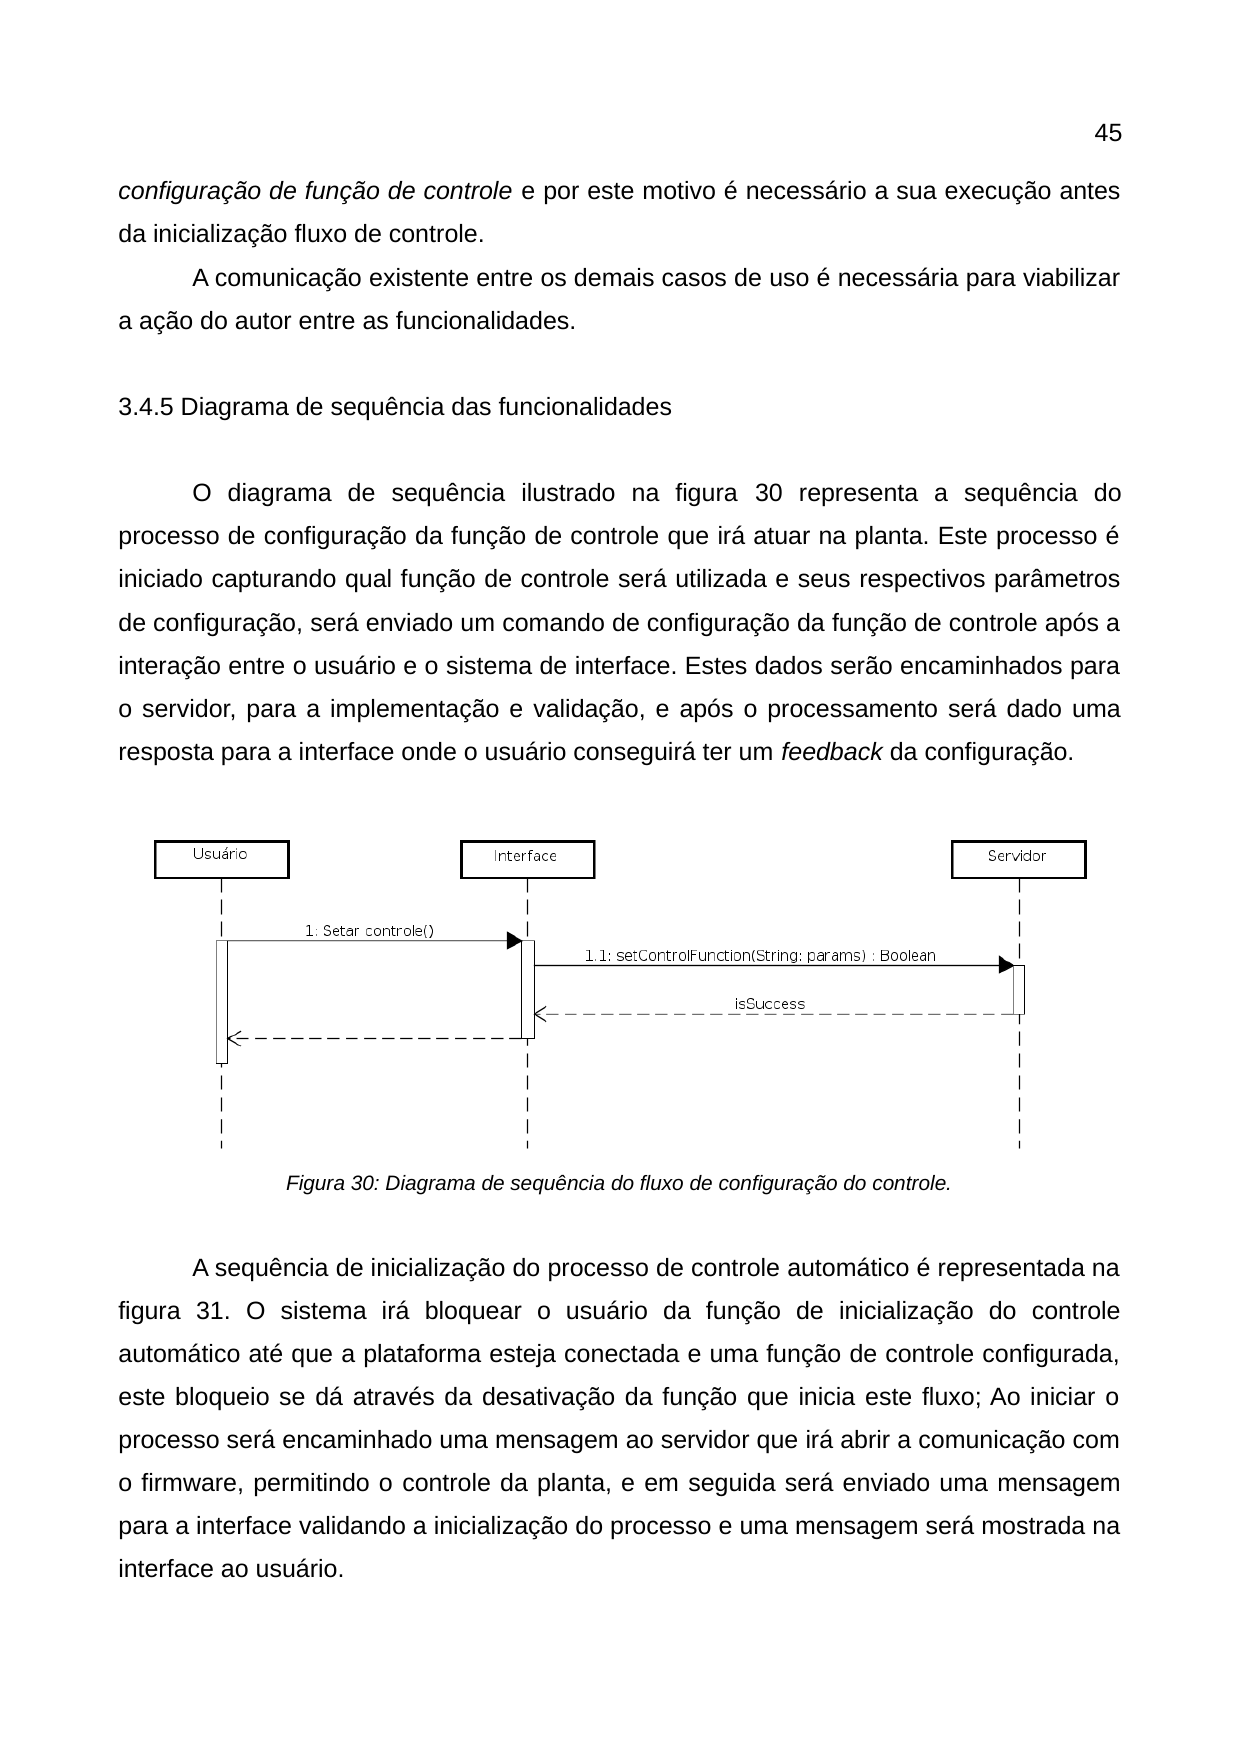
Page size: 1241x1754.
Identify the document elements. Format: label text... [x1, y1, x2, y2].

subtitle 3.4.5 Diagrama de sequência das funcionalidades [118, 392, 1122, 421]
text Figura 30: Diagrama de sequência do fluxo de configuração do controle. [148, 1172, 1093, 1195]
picture [147, 835, 1093, 1172]
text A sequência de inicialização do processo de controle automático é representada na figura 31. O sistema irá bloquear o usuário da função de inicialização do controle automático até que a plataforma esteja conectada e uma função de controle configurada, este bloqueio se dá através da desativação da função que inicia este fluxo; Ao iniciar o processo será encaminhado uma mensagem ao servidor que irá abrir a comunicação com o firmware, permitindo o controle da planta, e em seguida será enviado uma mensagem para a interface validando a inicialização do processo e uma mensagem será mostrada na interface ao usuário. [118, 1253, 1122, 1583]
text configuração de função de controle e por este motivo é necessário a sua execução antes da inicialização fluxo de controle. [118, 176, 1122, 248]
text A comunicação existente entre os demais casos de uso é necessária para viabilizar a ação do autor entre as funcionalidades. [118, 263, 1122, 334]
text O diagrama de sequência ilustrado na figura 30 representa a sequência do processo de configuração da função de controle que irá atuar na planta. Este processo é iniciado capturando qual função de controle será utilizada e seus respectivos parâmetros de configuração, será enviado um comando de configuração da função de controle após a interação entre o usuário e o sistema de interface. Estes dados serão encaminhados para o servidor, para a implementação e validação, e após o processamento será dado uma resposta para a interface onde o usuário conseguirá ter um feedback da configuração. [118, 478, 1122, 766]
